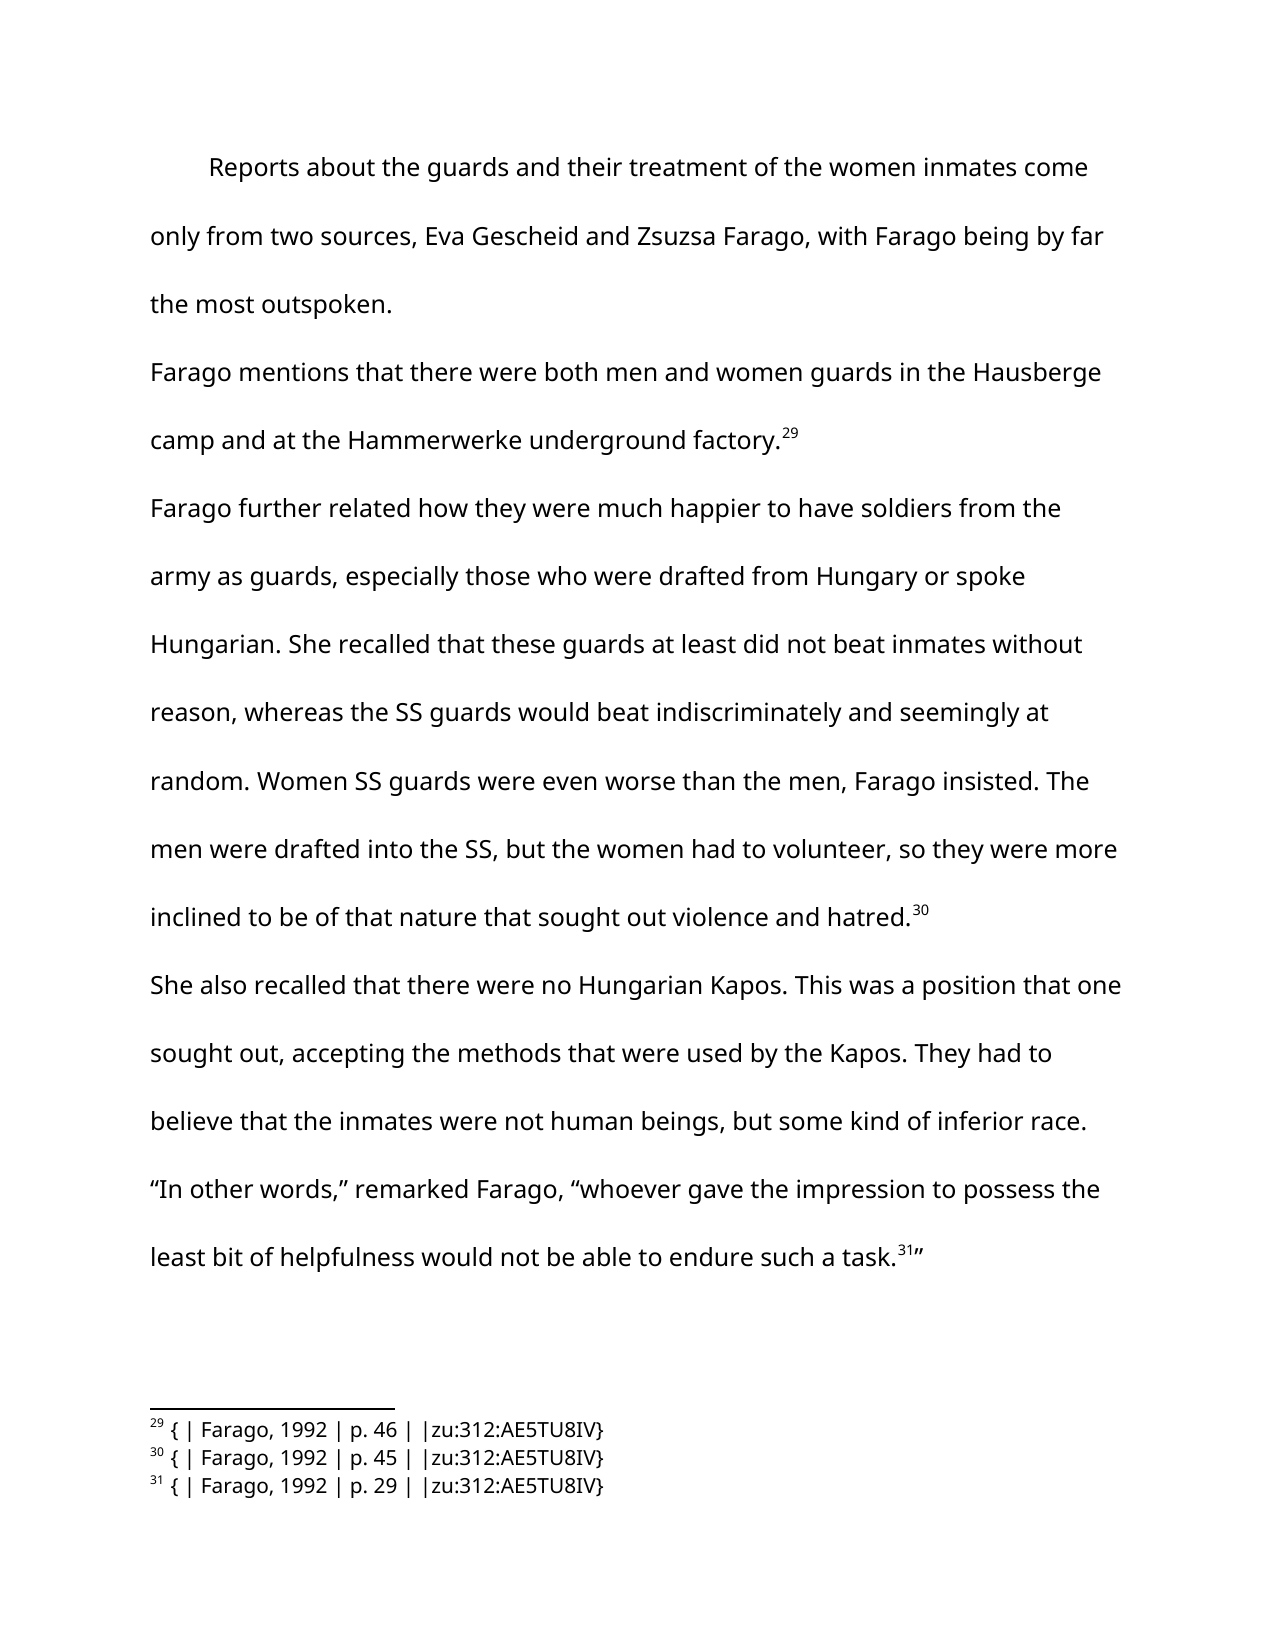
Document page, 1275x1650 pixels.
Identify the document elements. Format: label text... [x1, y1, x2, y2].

text Reports about the guards and their treatment of the women inmates come only from two sources, Eva Gescheid and Zsuzsa Farago, with Farago being by far the most outspoken. [150, 150, 1125, 320]
text { | Farago, 1992 | p. 46 | |zu:312:AE5TU8IV} [150, 1415, 1125, 1443]
text Farago further related how they were much happier to have soldiers from the army as guards, especially those who were drafted from Hungary or spoke Hungarian. She recalled that these guards at least did not beat inmates without reason, whereas the SS guards would beat indiscriminately and seemingly at random. Women SS guards were even worse than the men, Farago insisted. The men were drafted into the SS, but the women had to volunteer, so they were more inclined to be of that nature that sought out violence and hatred. [150, 491, 1125, 933]
text She also recalled that there were no Hungarian Kapos. This was a position that one sought out, accepting the methods that were used by the Kapos. They had to believe that the inmates were not human beings, but some kind of inferior race. “In other words,” remarked Farago, “whoever gave the impression to possess the least bit of helpfulness would not be able to endure such a task.” [150, 967, 1125, 1274]
text { | Farago, 1992 | p. 29 | |zu:312:AE5TU8IV} [150, 1472, 1125, 1500]
text Farago mentions that there were both men and women guards in the Hausberge camp and at the Hammerwerke underground factory. [150, 354, 1125, 457]
text { | Farago, 1992 | p. 45 | |zu:312:AE5TU8IV} [150, 1443, 1125, 1472]
